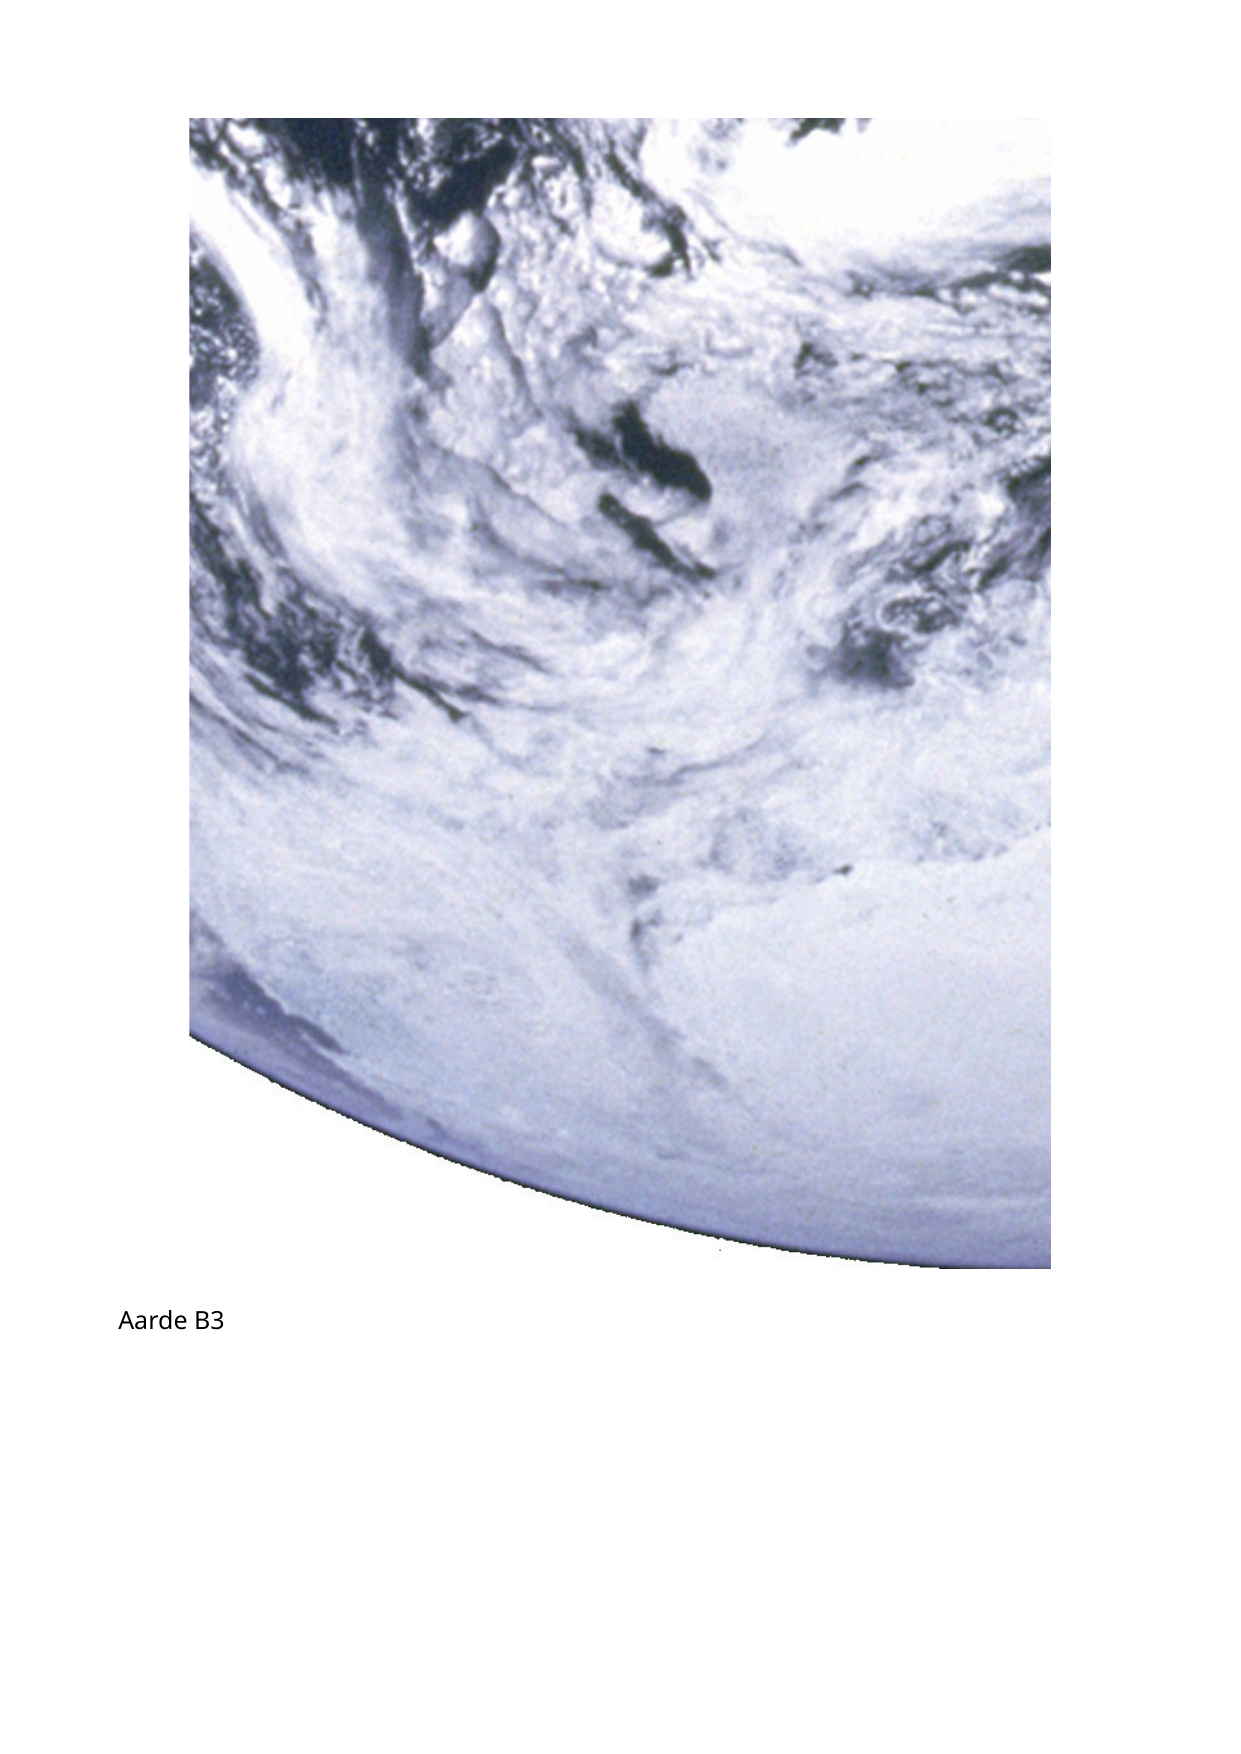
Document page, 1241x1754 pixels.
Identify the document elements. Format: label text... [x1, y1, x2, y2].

picture [189, 118, 1051, 1269]
text Aarde B3 [118, 1302, 1122, 1337]
